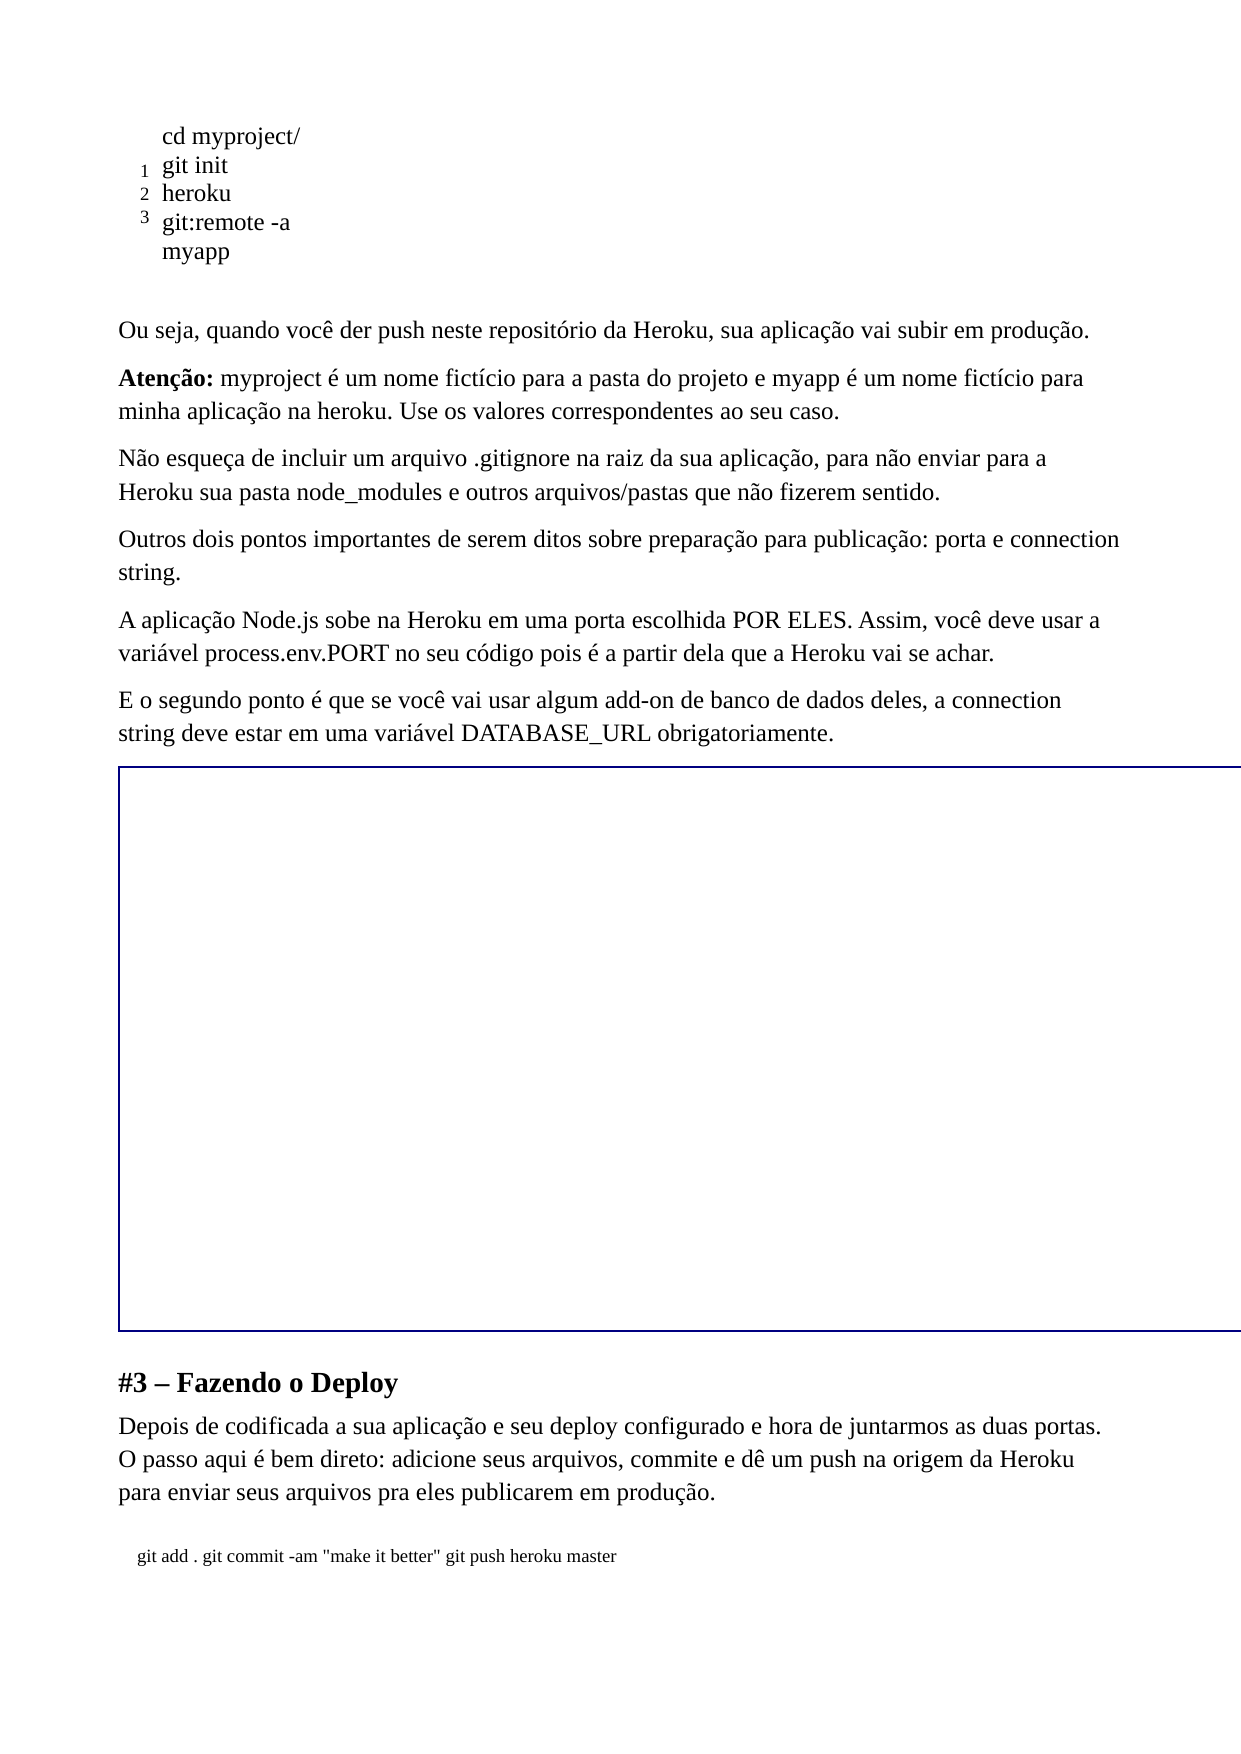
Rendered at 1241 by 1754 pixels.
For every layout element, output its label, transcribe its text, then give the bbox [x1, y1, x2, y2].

text Não esqueça de incluir um arquivo .gitignore na raiz da sua aplicação, para não enviar para a Heroku sua pasta node_modules e outros arquivos/pastas que não fizerem sentido. [118, 443, 1122, 505]
table_header 1 2 3 [137, 118, 159, 268]
text git add . git commit -am "make it better" git push heroku master [137, 1543, 1103, 1567]
text Outros dois pontos importantes de serem ditos sobre preparação para publicação: porta e connection string. [118, 524, 1122, 586]
picture [120, 768, 1241, 1330]
text Depois de codificada a sua aplicação e seu deploy configurado e hora de juntarmos as duas portas. O passo aqui é bem direto: adicione seus arquivos, commite e dê um push na origem da Heroku para enviar seus arquivos pra eles publicarem em produção. [118, 1411, 1122, 1506]
text Atenção: myproject é um nome fictício para a pasta do projeto e myapp é um nome fictício para minha aplicação na heroku. Use os valores correspondentes ao seu caso. [118, 363, 1122, 425]
text Ou seja, quando você der push neste repositório da Heroku, sua aplicação vai subir em produção. [118, 315, 1122, 344]
subtitle #3 – Fazendo o Deploy [118, 1365, 1122, 1399]
table_header cd myproject/ git init heroku git:remote -a myapp [159, 118, 311, 268]
text A aplicação Node.js sobe na Heroku em uma porta escolhida POR ELES. Assim, você deve usar a variável process.env.PORT no seu código pois é a partir dela que a Heroku vai se achar. [118, 605, 1122, 667]
text E o segundo ponto é que se você vai usar algum add-on de banco de dados deles, a connection string deve estar em uma variável DATABASE_URL obrigatoriamente. [118, 685, 1122, 747]
